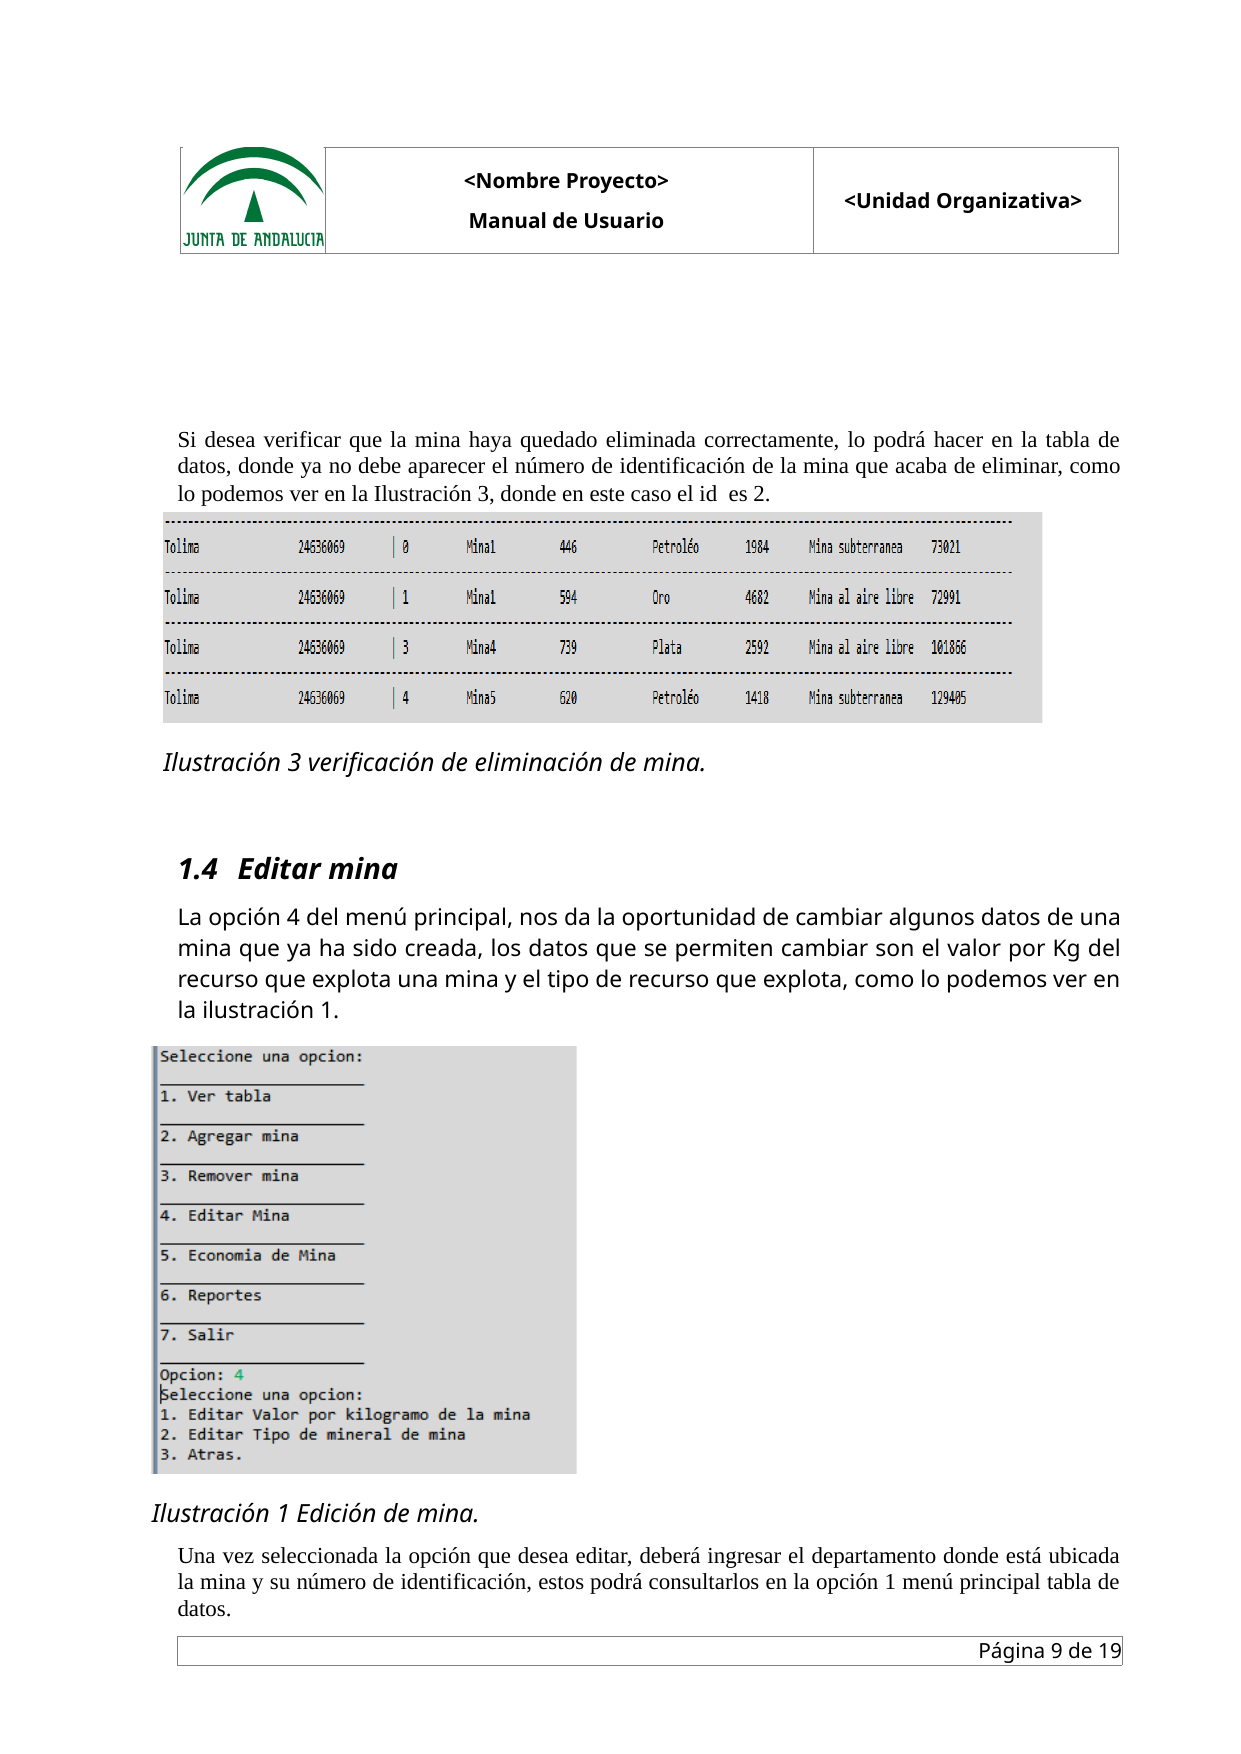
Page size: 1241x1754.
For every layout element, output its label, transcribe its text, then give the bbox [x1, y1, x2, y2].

text Ilustración 1 Edición de mina. [152, 1496, 577, 1529]
text Ilustración 3 verificación de eliminación de mina. [163, 744, 1042, 778]
subtitle Editar mina [177, 848, 1122, 888]
text Una vez seleccionada la opción que desea editar, deberá ingresar el departamento donde está ubicada la mina y su número de identificación, estos podrá consultarlos en la opción 1 menú principal tabla de datos. [177, 1542, 1122, 1621]
text La opción 4 del menú principal, nos da la oportunidad de cambiar algunos datos de una mina que ya ha sido creada, los datos que se permiten cambiar son el valor por Kg del recurso que explota una mina y el tipo de recurso que explota, como lo podemos ver en la ilustración 1. [177, 901, 1122, 1026]
text [163, 732, 1042, 744]
text Si desea verificar que la mina haya quedado eliminada correctamente, lo podrá hacer en la tabla de datos, donde ya no debe aparecer el número de identificación de la mina que acaba de eliminar, como lo podemos ver en la Ilustración 3, donde en este caso el id es 2. [177, 426, 1122, 507]
